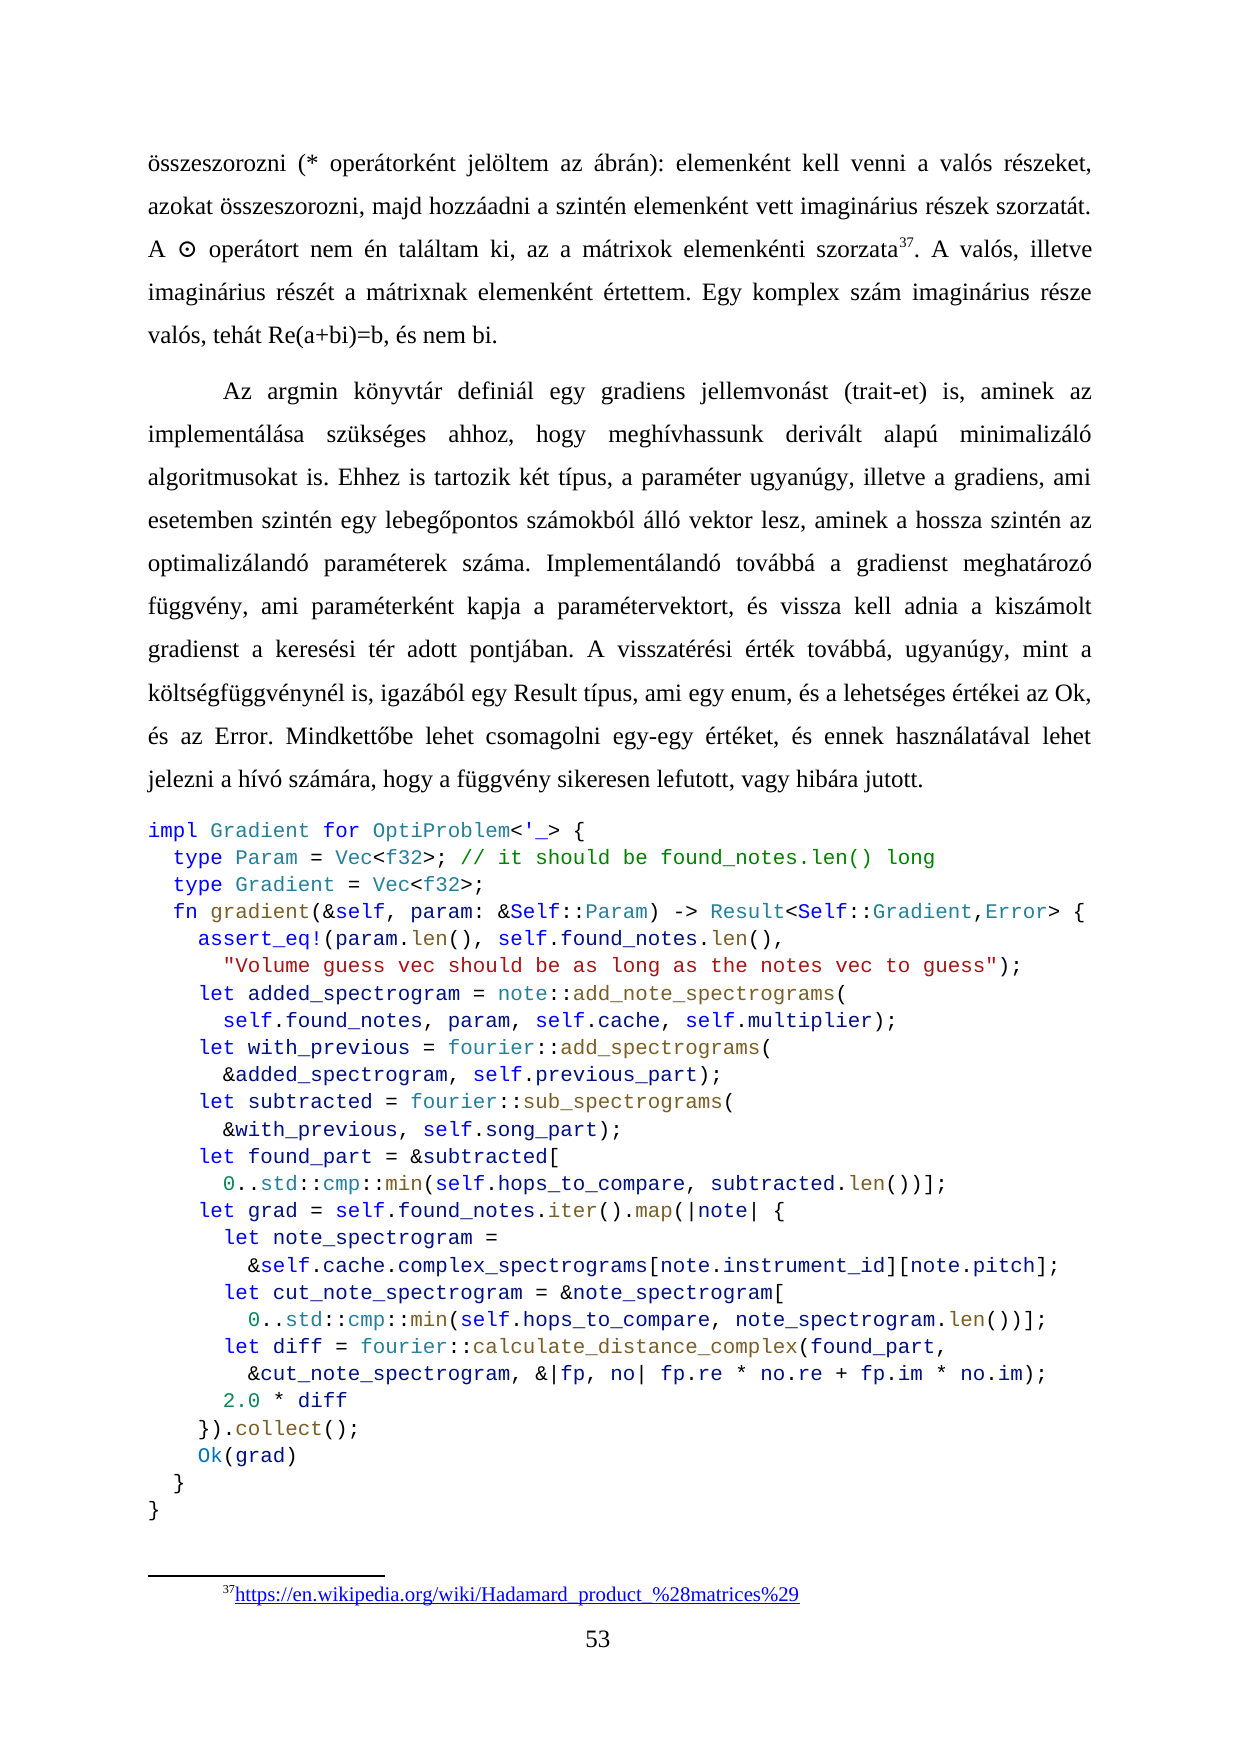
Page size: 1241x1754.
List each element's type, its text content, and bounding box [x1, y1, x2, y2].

text összeszorozni (* operátorként jelöltem az ábrán): elemenként kell venni a valós részeket, azokat összeszorozni, majd hozzáadni a szintén elemenként vett imaginárius részek szorzatát. A ⊙ operátort nem én találtam ki, az a mátrixok elemenkénti szorzata. A valós, illetve imaginárius részét a mátrixnak elemenként értettem. Egy komplex szám imaginárius része valós, tehát Re(a+bi)=b, és nem bi. [148, 148, 1092, 349]
text type Gradient = Vec<f32>; [148, 874, 1092, 898]
text let added_spectrogram = note::add_note_spectrograms( [148, 983, 1092, 1006]
text impl Gradient for OptiProblem<'_> { [148, 819, 1092, 843]
text &with_previous, self.song_part); [148, 1119, 1092, 1142]
text &self.cache.complex_spectrograms[note.instrument_id][note.pitch]; [148, 1254, 1092, 1278]
text } [148, 1472, 1092, 1496]
text self.found_notes, param, self.cache, self.multiplier); [148, 1010, 1092, 1033]
text &added_spectrogram, self.previous_part); [148, 1064, 1092, 1088]
text let cut_note_spectrogram = &note_spectrogram[ [148, 1282, 1092, 1305]
text } [148, 1499, 1092, 1523]
text Ok(grad) [148, 1445, 1092, 1468]
text 0..std::cmp::min(self.hops_to_compare, subtracted.len())]; [148, 1173, 1092, 1197]
text assert_eq!(param.len(), self.found_notes.len(), [148, 928, 1092, 952]
text Az argmin könyvtár definiál egy gradiens jellemvonást (trait-et) is, aminek az implementálása szükséges ahhoz, hogy meghívhassunk derivált alapú minimalizáló algoritmusokat is. Ehhez is tartozik két típus, a paraméter ugyanúgy, illetve a gradiens, ami esetemben szintén egy lebegőpontos számokból álló vektor lesz, aminek a hossza szintén az optimalizálandó paraméterek száma. Implementálandó továbbá a gradienst meghatározó függvény, ami paraméterként kapja a paramétervektort, és vissza kell adnia a kiszámolt gradienst a keresési tér adott pontjában. A visszatérési érték továbbá, ugyanúgy, mint a költségfüggvénynél is, igazából egy Result típus, ami egy enum, és a lehetséges értékei az Ok, és az Error. Mindkettőbe lehet csomagolni egy-egy értéket, és ennek használatával lehet jelezni a hívó számára, hogy a függvény sikeresen lefutott, vagy hibára jutott. [148, 376, 1092, 793]
text 0..std::cmp::min(self.hops_to_compare, note_spectrogram.len())]; [148, 1309, 1092, 1333]
text let subtracted = fourier::sub_spectrograms( [148, 1091, 1092, 1115]
text &cut_note_spectrogram, &|fp, no| fp.re * no.re + fp.im * no.im); [148, 1363, 1092, 1387]
text "Volume guess vec should be as long as the notes vec to guess"); [148, 956, 1092, 979]
text let found_part = &subtracted[ [148, 1146, 1092, 1169]
text 2.0 * diff [148, 1391, 1092, 1414]
text }).collect(); [148, 1418, 1092, 1441]
text type Param = Vec<f32>; // it should be found_notes.len() long [148, 847, 1092, 870]
text let grad = self.found_notes.iter().map(|note| { [148, 1200, 1092, 1224]
text https://en.wikipedia.org/wiki/Hadamard_product_%28matrices%29 [148, 1582, 1092, 1606]
text let diff = fourier::calculate_distance_complex(found_part, [148, 1336, 1092, 1360]
text fn gradient(&self, param: &Self::Param) -> Result<Self::Gradient,Error> { [148, 901, 1092, 925]
text let note_spectrogram = [148, 1227, 1092, 1251]
text let with_previous = fourier::add_spectrograms( [148, 1037, 1092, 1061]
